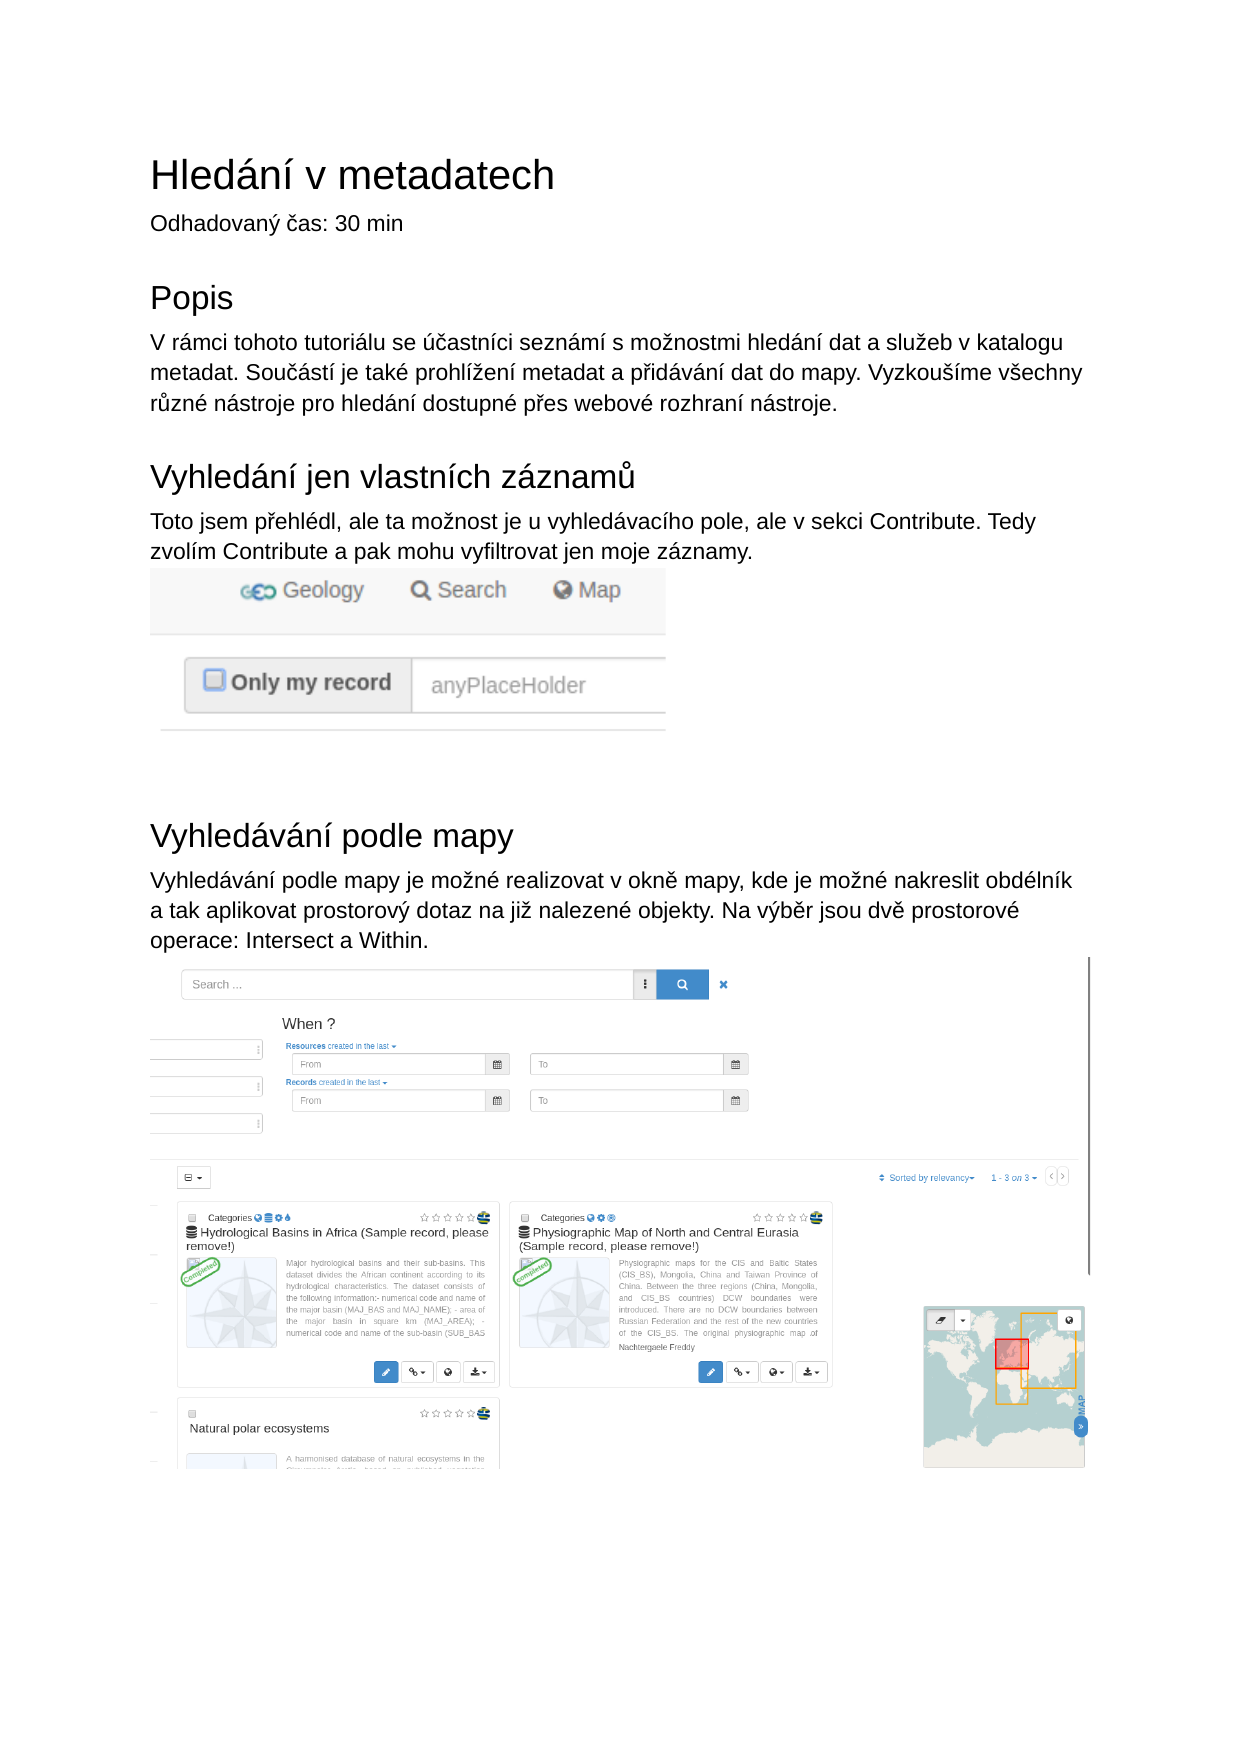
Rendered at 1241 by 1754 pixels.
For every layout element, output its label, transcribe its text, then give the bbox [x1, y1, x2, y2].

subtitle Vyhledání jen vlastních záznamů [150, 457, 1090, 496]
picture [150, 957, 1091, 1469]
subtitle Vyhledávání podle mapy [150, 816, 1090, 854]
text Toto jsem přehlédl, ale ta možnost je u vyhledávacího pole, ale v sekci Contribute. Tedy zvolím Contribute a pak mohu vyfiltrovat jen moje záznamy. [150, 508, 1090, 565]
picture [150, 568, 666, 775]
text V rámci tohoto tutoriálu se účastníci seznámí s možnostmi hledání dat a služeb v katalogu metadat. Součástí je také prohlížení metadat a přidávání dat do mapy. Vyzkoušíme všechny různé nástroje pro hledání dostupné přes webové rozhraní nástroje. [150, 329, 1090, 416]
subtitle Popis [150, 278, 1090, 317]
text Odhadovaný čas: 30 min [150, 210, 1090, 237]
subtitle Hledání v metadatech [150, 150, 1090, 198]
text Vyhledávání podle mapy je možné realizovat v okně mapy, kde je možné nakreslit obdélník a tak aplikovat prostorový dotaz na již nalezené objekty. Na výběr jsou dvě prostorové operace: Intersect a Within. [150, 867, 1090, 954]
